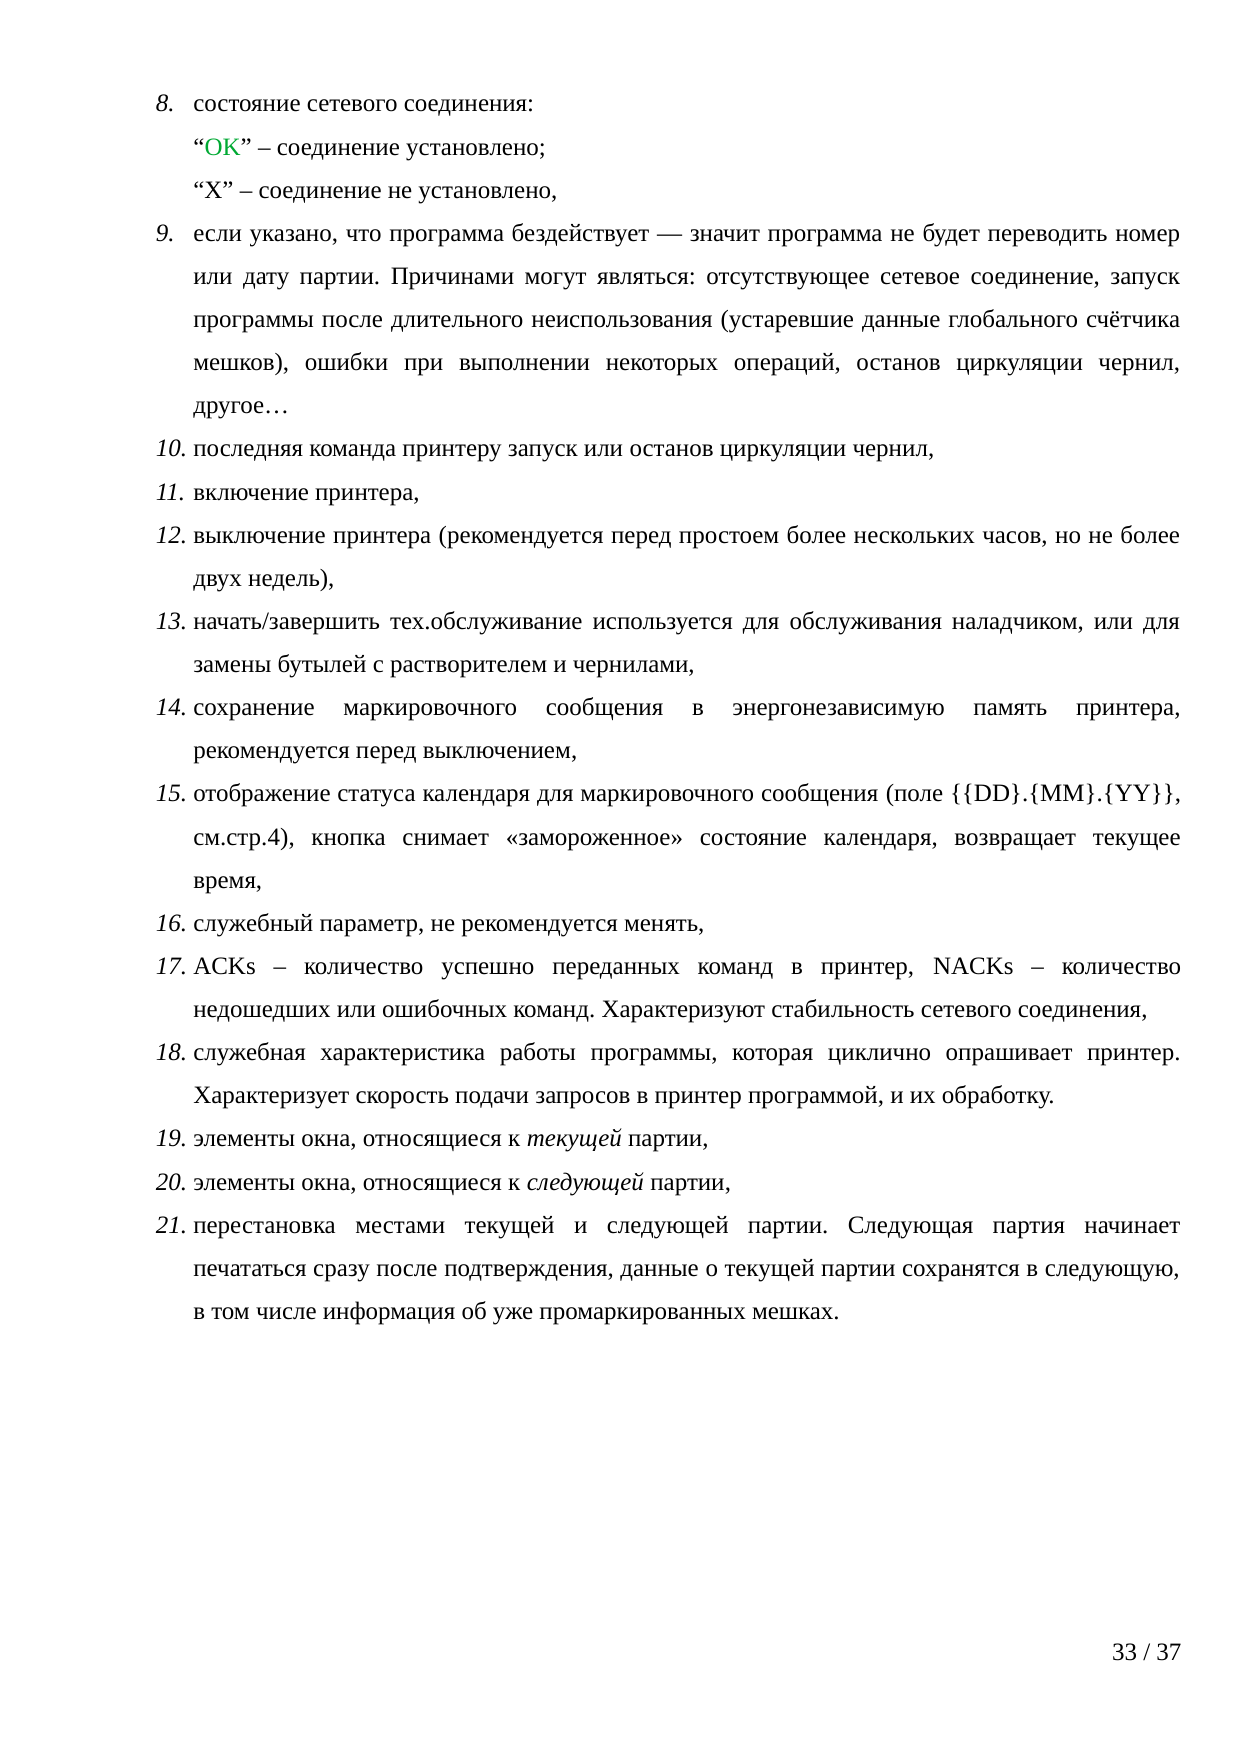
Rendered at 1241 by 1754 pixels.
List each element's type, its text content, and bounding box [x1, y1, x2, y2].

list если указано, что программа бездействует — значит программа не будет переводить номер или дату партии. Причинами могут являться: отсутствующее сетевое соединение, запуск программы после длительного неиспользования (устаревшие данные глобального счётчика мешков), ошибки при выполнении некоторых операций, останов циркуляции чернил, другое… [156, 218, 1181, 419]
list отображение статуса календаря для маркировочного сообщения (поле {{DD}.{MM}.{YY}}, см.стр.4), кнопка снимает «замороженное» состояние календаря, возвращает текущее время, [156, 778, 1181, 893]
list “OK” – соединение установлено; [156, 132, 1181, 160]
list служебная характеристика работы программы, которая циклично опрашивает принтер. Характеризует скорость подачи запросов в принтер программой, и их обработку. [156, 1037, 1181, 1109]
list перестановка местами текущей и следующей партии. Следующая партия начинает печататься сразу после подтверждения, данные о текущей партии сохранятся в следующую, в том числе информация об уже промаркированных мешках. [156, 1210, 1181, 1325]
list включение принтера, [156, 477, 1181, 505]
list элементы окна, относящиеся к следующей партии, [156, 1167, 1181, 1195]
list состояние сетевого соединения: [156, 88, 1181, 117]
list служебный параметр, не рекомендуется менять, [156, 908, 1181, 937]
list последняя команда принтеру запуск или останов циркуляции чернил, [156, 433, 1181, 462]
list элементы окна, относящиеся к текущей партии, [156, 1123, 1181, 1152]
list выключение принтера (рекомендуется перед простоем более нескольких часов, но не более двух недель), [156, 520, 1181, 592]
list “X” – соединение не установлено, [156, 175, 1181, 203]
list ACKs – количество успешно переданных команд в принтер, NACKs – количество недошедших или ошибочных команд. Характеризуют стабильность сетевого соединения, [156, 951, 1181, 1023]
list начать/завершить тех.обслуживание используется для обслуживания наладчиком, или для замены бутылей с растворителем и чернилами, [156, 606, 1181, 678]
list сохранение маркировочного сообщения в энергонезависимую память принтера, рекомендуется перед выключением, [156, 692, 1181, 764]
